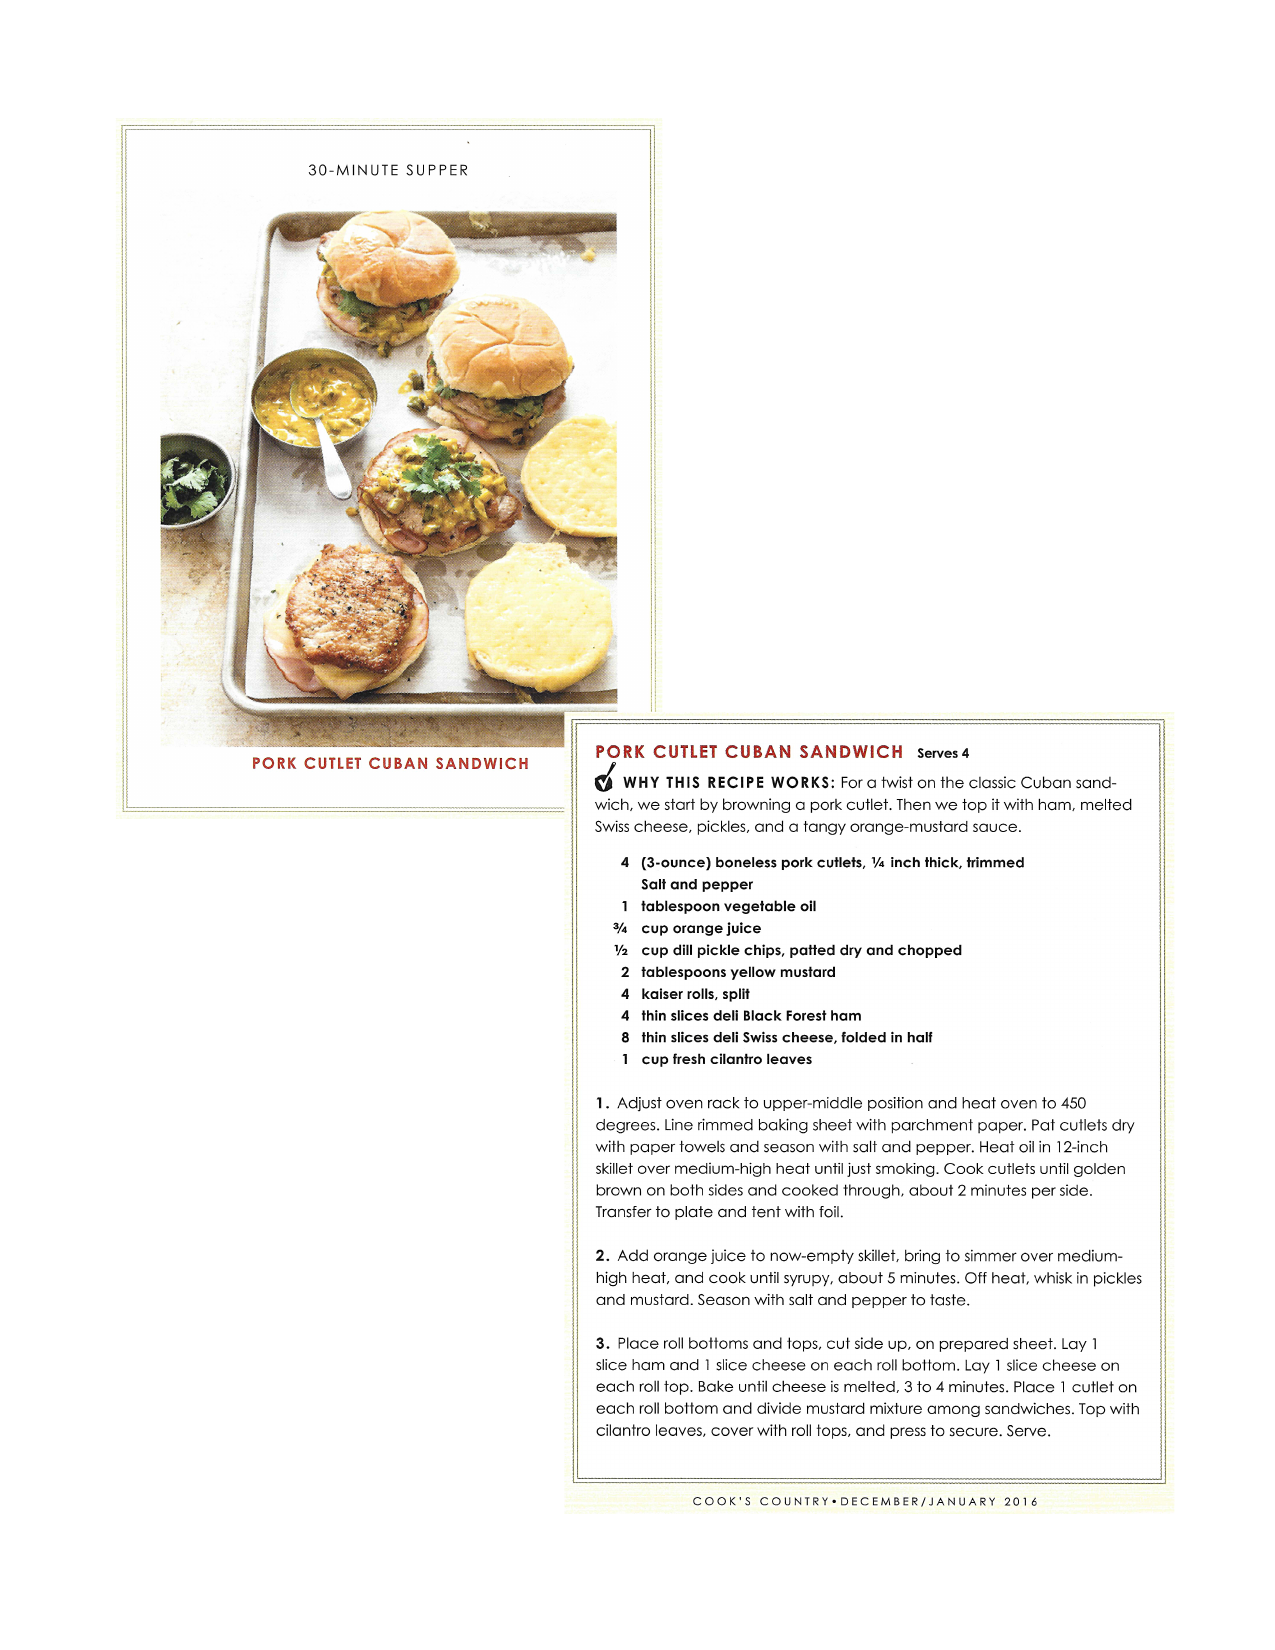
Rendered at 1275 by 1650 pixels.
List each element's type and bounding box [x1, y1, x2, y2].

picture [115, 118, 1175, 1514]
